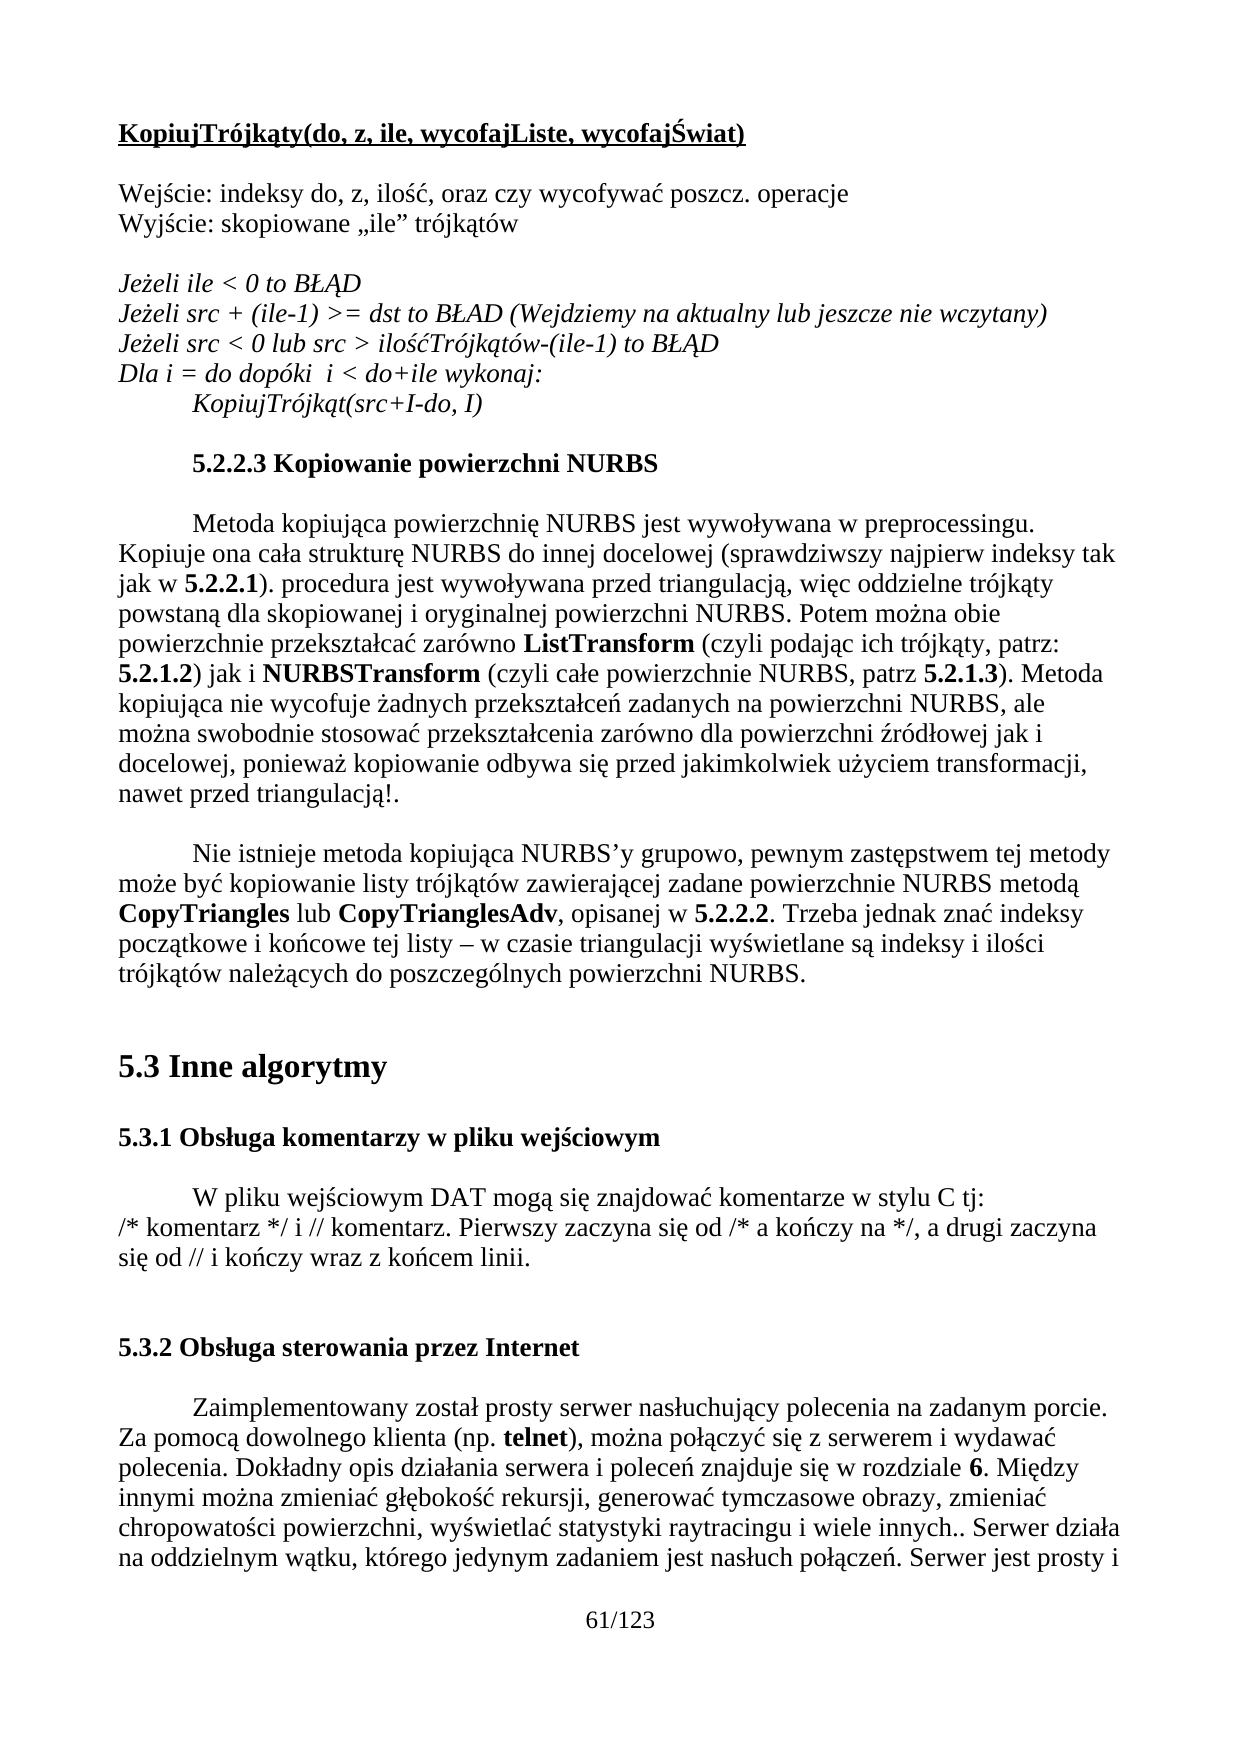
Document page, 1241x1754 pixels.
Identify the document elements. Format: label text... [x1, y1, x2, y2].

text Wejście: indeksy do, z, ilość, oraz czy wycofywać poszcz. operacje [118, 178, 1122, 208]
text 5.2.2.3 Kopiowanie powierzchni NURBS [118, 448, 1122, 478]
text KopiujTrójkąty(do, z, ile, wycofajListe, wycofajŚwiat) [118, 118, 1122, 148]
text KopiujTrójkąt(src+I-do, I) [118, 388, 1122, 418]
text Jeżeli ile < 0 to BŁĄD [118, 268, 1122, 298]
text W pliku wejściowym DAT mogą się znajdować komentarze w stylu C tj: [118, 1182, 1122, 1212]
text Wyjście: skopiowane „ile” trójkątów [118, 208, 1122, 238]
text 5.3.2 Obsługa sterowania przez Internet [118, 1332, 1122, 1362]
text 5.3.1 Obsługa komentarzy w pliku wejściowym [118, 1122, 1122, 1152]
text Jeżeli src + (ile-1) >= dst to BŁAD (Wejdziemy na aktualny lub jeszcze nie wczytany) [118, 298, 1122, 328]
text /* komentarz */ i // komentarz. Pierwszy zaczyna się od /* a kończy na */, a drugi zaczyna się od // i kończy wraz z końcem linii. [118, 1212, 1122, 1272]
text Zaimplementowany został prosty serwer nasłuchujący polecenia na zadanym porcie. Za pomocą dowolnego klienta (np. telnet), można połączyć się z serwerem i wydawać polecenia. Dokładny opis działania serwera i poleceń znajduje się w rozdziale 6. Między innymi można zmieniać głębokość rekursji, generować tymczasowe obrazy, zmieniać chropowatości powierzchni, wyświetlać statystyki raytracingu i wiele innych.. Serwer działa na oddzielnym wątku, którego jedynym zadaniem jest nasłuch połączeń. Serwer jest prosty i [118, 1392, 1122, 1572]
text Nie istnieje metoda kopiująca NURBS’y grupowo, pewnym zastępstwem tej metody może być kopiowanie listy trójkątów zawierającej zadane powierzchnie NURBS metodą CopyTriangles lub CopyTrianglesAdv, opisanej w 5.2.2.2. Trzeba jednak znać indeksy początkowe i końcowe tej listy – w czasie triangulacji wyświetlane są indeksy i ilości trójkątów należących do poszczególnych powierzchni NURBS. [118, 838, 1122, 988]
text Metoda kopiująca powierzchnię NURBS jest wywoływana w preprocessingu. Kopiuje ona cała strukturę NURBS do innej docelowej (sprawdziwszy najpierw indeksy tak jak w 5.2.2.1). procedura jest wywoływana przed triangulacją, więc oddzielne trójkąty powstaną dla skopiowanej i oryginalnej powierzchni NURBS. Potem można obie powierzchnie przekształcać zarówno ListTransform (czyli podając ich trójkąty, patrz: 5.2.1.2) jak i NURBSTransform (czyli całe powierzchnie NURBS, patrz 5.2.1.3). Metoda kopiująca nie wycofuje żadnych przekształceń zadanych na powierzchni NURBS, ale można swobodnie stosować przekształcenia zarówno dla powierzchni źródłowej jak i docelowej, ponieważ kopiowanie odbywa się przed jakimkolwiek użyciem transformacji, nawet przed triangulacją!. [118, 508, 1122, 808]
text Jeżeli src < 0 lub src > ilośćTrójkątów-(ile-1) to BŁĄD [118, 328, 1122, 358]
text 5.3 Inne algorytmy [118, 1048, 1122, 1085]
text Dla i = do dopóki i < do+ile wykonaj: [118, 358, 1122, 388]
